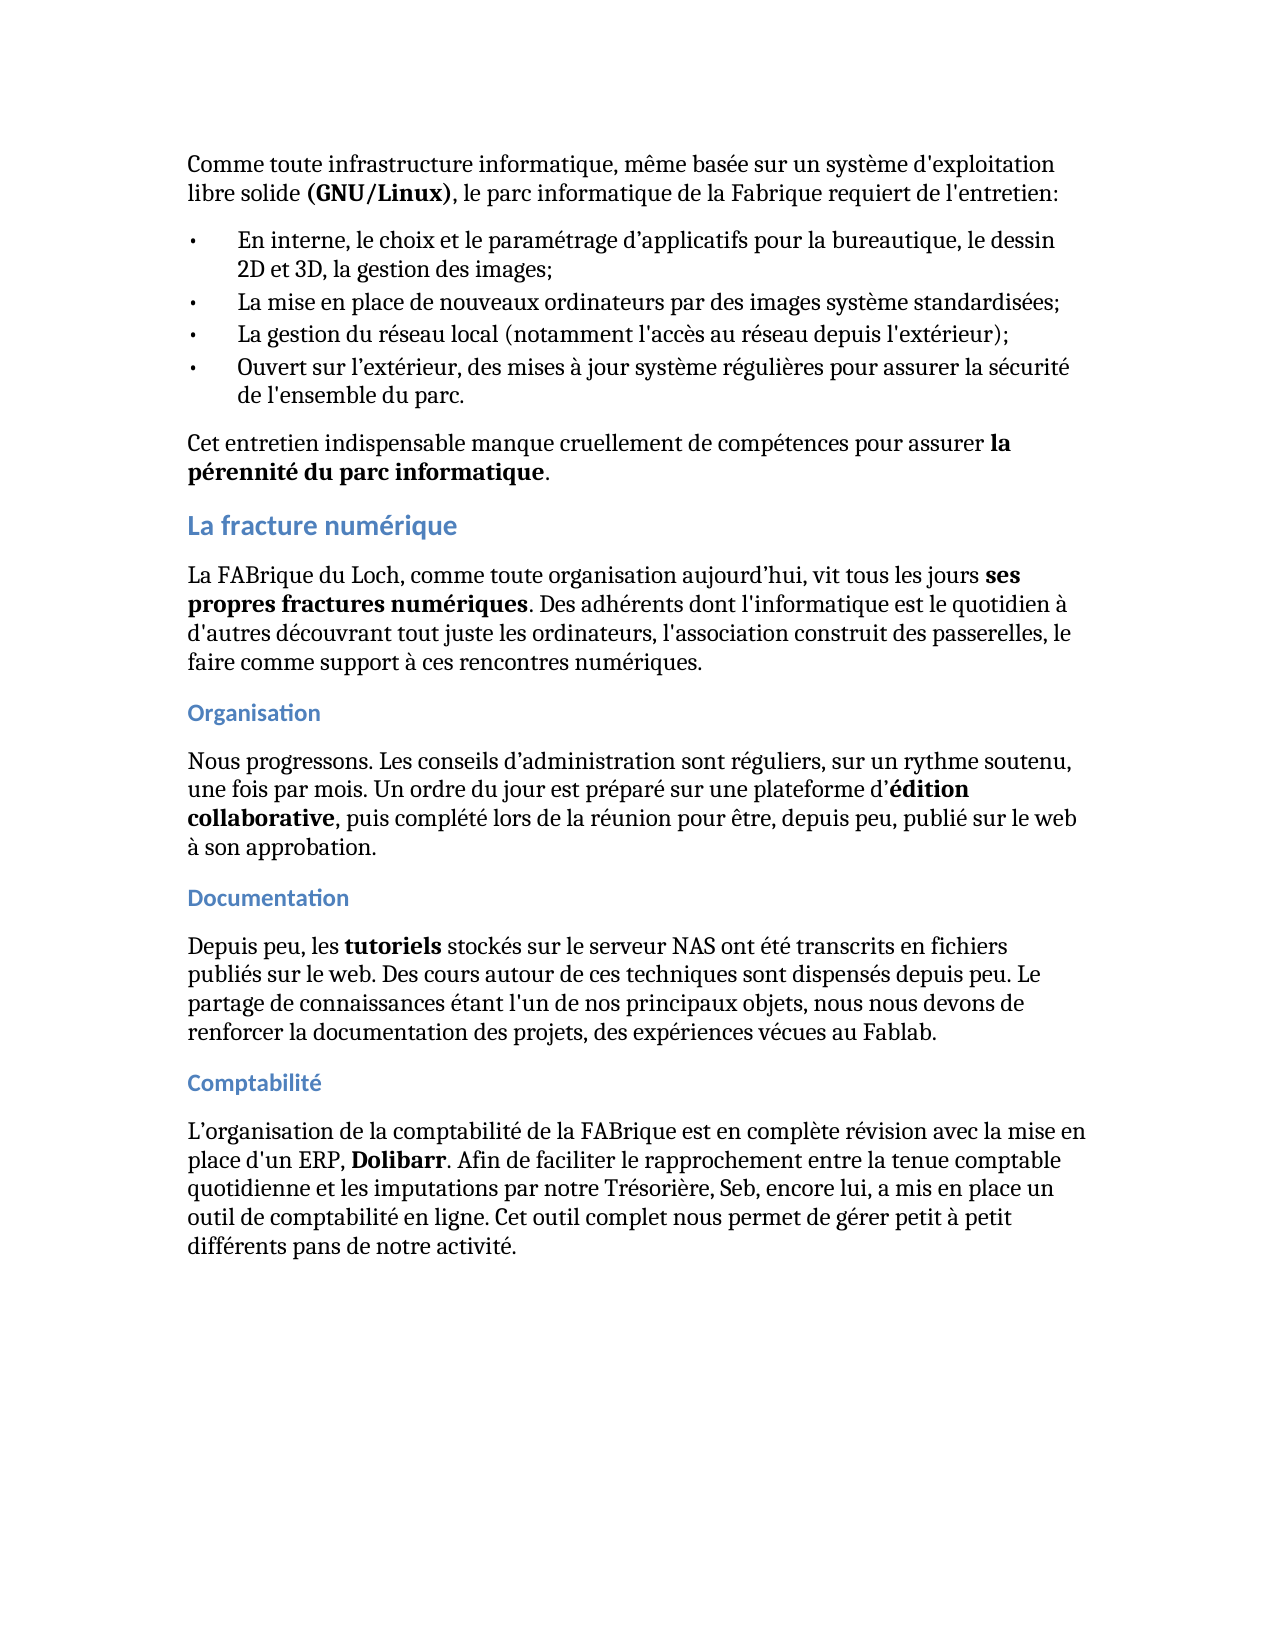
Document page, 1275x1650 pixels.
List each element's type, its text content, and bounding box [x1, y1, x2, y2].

text Depuis peu, les tutoriels stockés sur le serveur NAS ont été transcrits en fichiers publiés sur le web. Des cours autour de ces techniques sont dispensés depuis peu. Le partage de connaissances étant l'un de nos principaux objets, nous nous devons de renforcer la documentation des projets, des expériences vécues au Fablab. [187, 932, 1087, 1047]
text La FABrique du Loch, comme toute organisation aujourd’hui, vit tous les jours ses propres fractures numériques. Des adhérents dont l'informatique est le quotidien à d'autres découvrant tout juste les ordinateurs, l'association construit des passerelles, le faire comme support à ces rencontres numériques. [187, 561, 1087, 676]
subtitle Organisation [187, 697, 1087, 728]
text Nous progressons. Les conseils d’administration sont réguliers, sur un rythme soutenu, une fois par mois. Un ordre du jour est préparé sur une plateforme d’édition collaborative, puis complété lors de la réunion pour être, depuis peu, publié sur le web à son approbation. [187, 747, 1087, 862]
list La mise en place de nouveaux ordinateurs par des images système standardisées; [187, 287, 1087, 316]
text Cet entretien indispensable manque cruellement de compétences pour assurer la pérennité du parc informatique. [187, 429, 1087, 486]
list Ouvert sur l’extérieur, des mises à jour système régulières pour assurer la sécurité de l'ensemble du parc. [187, 352, 1087, 410]
text L’organisation de la comptabilité de la FABrique est en complète révision avec la mise en place d'un ERP, Dolibarr. Afin de faciliter le rapprochement entre la tenue comptable quotidienne et les imputations par notre Trésorière, Seb, encore lui, a mis en place un outil de comptabilité en ligne. Cet outil complet nous permet de gérer petit à petit différents pans de notre activité. [187, 1117, 1087, 1261]
subtitle Documentation [187, 882, 1087, 913]
list La gestion du réseau local (notamment l'accès au réseau depuis l'extérieur); [187, 320, 1087, 349]
text Comme toute infrastructure informatique, même basée sur un système d'exploitation libre solide (GNU/Linux), le parc informatique de la Fabrique requiert de l'entretien: [187, 150, 1087, 207]
subtitle La fracture numérique [187, 507, 1087, 543]
list En interne, le choix et le paramétrage d’applicatifs pour la bureautique, le dessin 2D et 3D, la gestion des images; [187, 226, 1087, 284]
subtitle Comptabilité [187, 1067, 1087, 1098]
